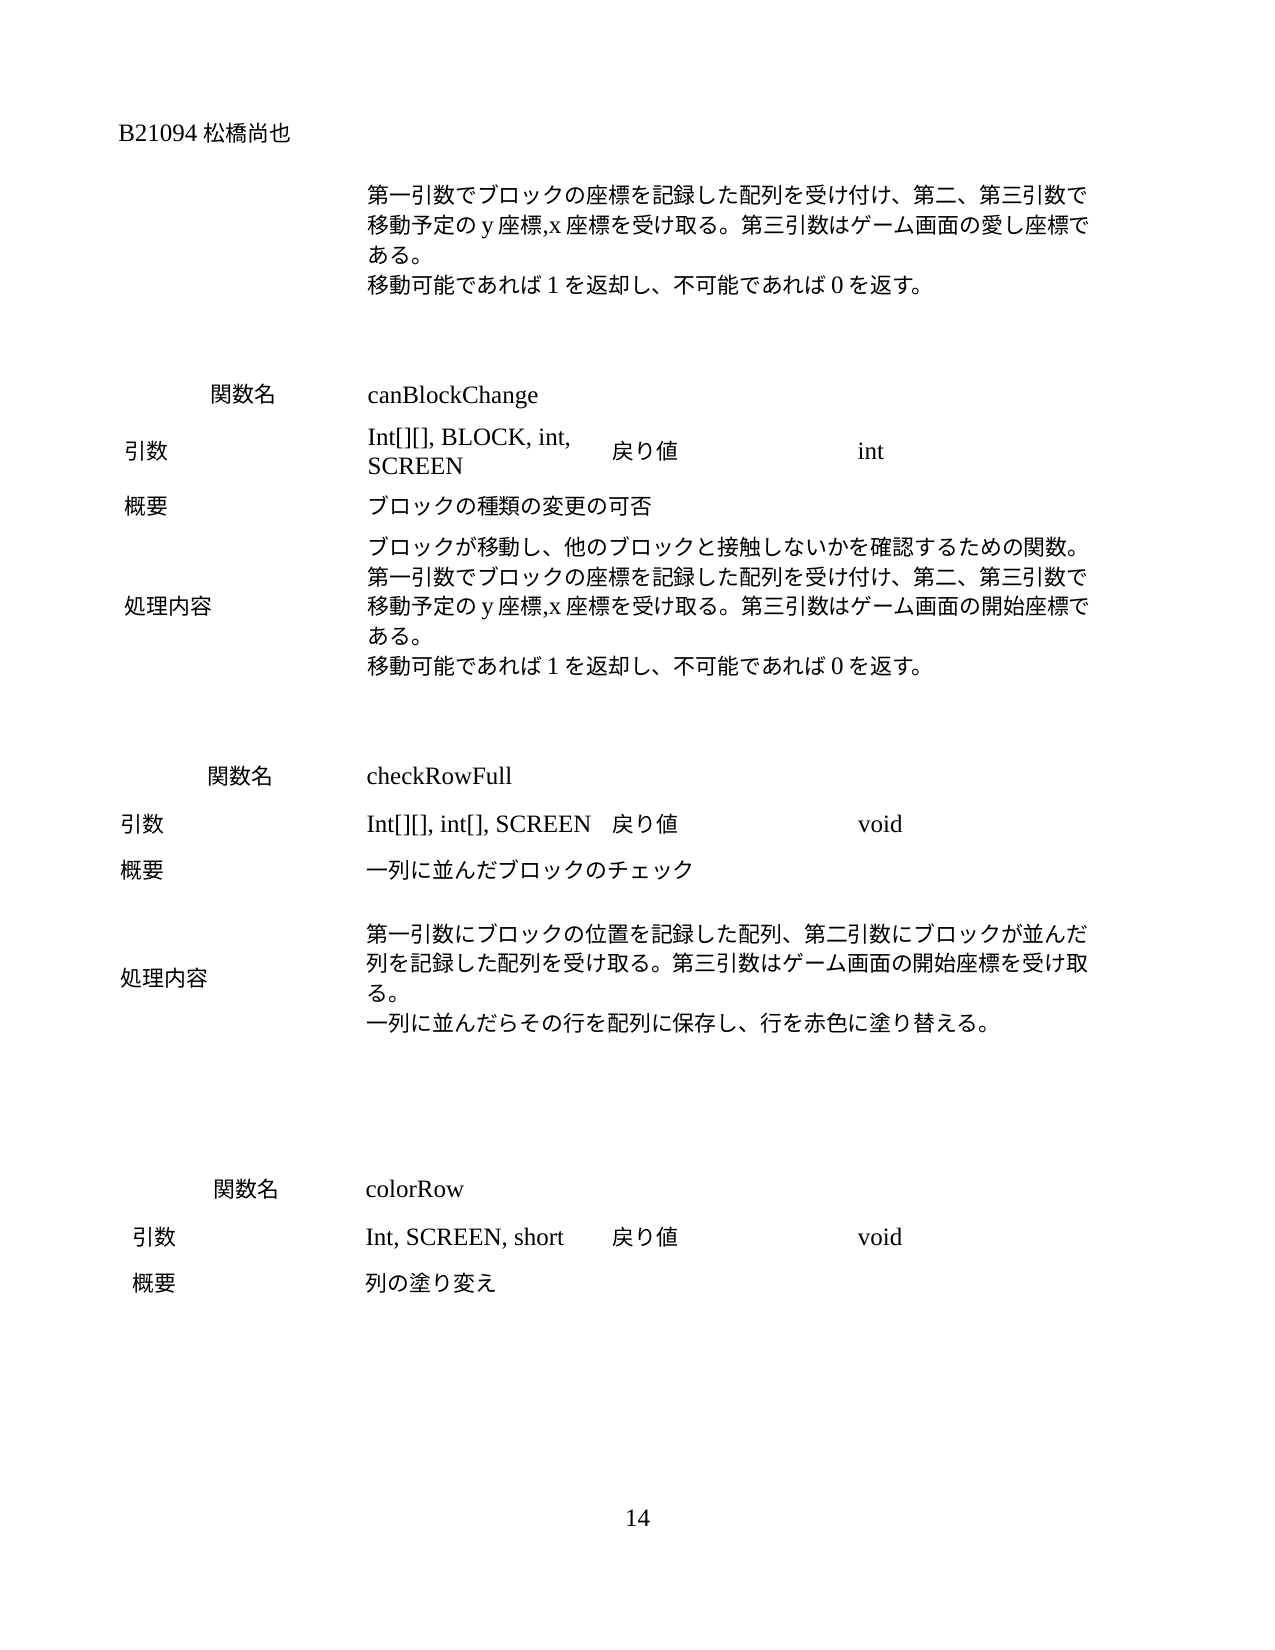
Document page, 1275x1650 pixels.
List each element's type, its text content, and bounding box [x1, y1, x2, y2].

table_cell int [855, 419, 1106, 482]
table_cell 引数 [118, 800, 363, 847]
table_header checkRowFull [364, 751, 1106, 800]
table_cell void [855, 1214, 1105, 1260]
table_cell [122, 178, 364, 302]
table_cell void [855, 800, 1106, 847]
table_cell Int[][], int[], SCREEN [364, 800, 609, 847]
table_cell 第一引数にブロックの位置を記録した配列、第二引数にブロックが並んだ列を記録した配列を受け取る。第三引数はゲーム画面の開始座標を受け取る。 一列に並んだらその行を配列に保存し、行を赤色に塗り替える。 [364, 893, 1106, 1063]
table_cell 概要 [118, 847, 363, 893]
table_header 関数名 [130, 1164, 362, 1213]
table_cell ブロックが移動し、他のブロックと接触しないかを確認するための関数。 第一引数でブロックの座標を記録した配列を受け付け、第二、第三引数で移動予定のy座標,x座標を受け取る。第三引数はゲーム画面の開始座標である。 移動可能であれば1を返却し、不可能であれば0を返す。 [365, 529, 1106, 684]
table_cell ブロックの種類の変更の可否 [365, 483, 1106, 529]
table_header 関数名 [118, 751, 363, 800]
table_cell 概要 [122, 483, 364, 529]
table_cell 引数 [122, 419, 364, 482]
table_cell 戻り値 [610, 419, 854, 482]
table_cell 概要 [130, 1260, 362, 1306]
table_header colorRow [363, 1164, 1105, 1213]
table_cell 列の塗り変え [363, 1260, 1105, 1306]
table_header canBlockChange [365, 370, 1106, 419]
table_cell 処理内容 [118, 893, 363, 1063]
table_cell 戻り値 [609, 800, 855, 847]
table_cell 第一引数でブロックの座標を記録した配列を受け付け、第二、第三引数で移動予定のy座標,x座標を受け取る。第三引数はゲーム画面の愛し座標である。 移動可能であれば1を返却し、不可能であれば0を返す。 [365, 178, 1106, 302]
table_cell Int, SCREEN, short [363, 1214, 609, 1260]
table_cell 一列に並んだブロックのチェック [364, 847, 1106, 893]
table_cell 処理内容 [122, 529, 364, 684]
table_header 関数名 [122, 370, 364, 419]
table_cell Int[][], BLOCK, int, SCREEN [365, 419, 609, 482]
table_cell 引数 [130, 1214, 362, 1260]
table_cell 戻り値 [609, 1214, 855, 1260]
